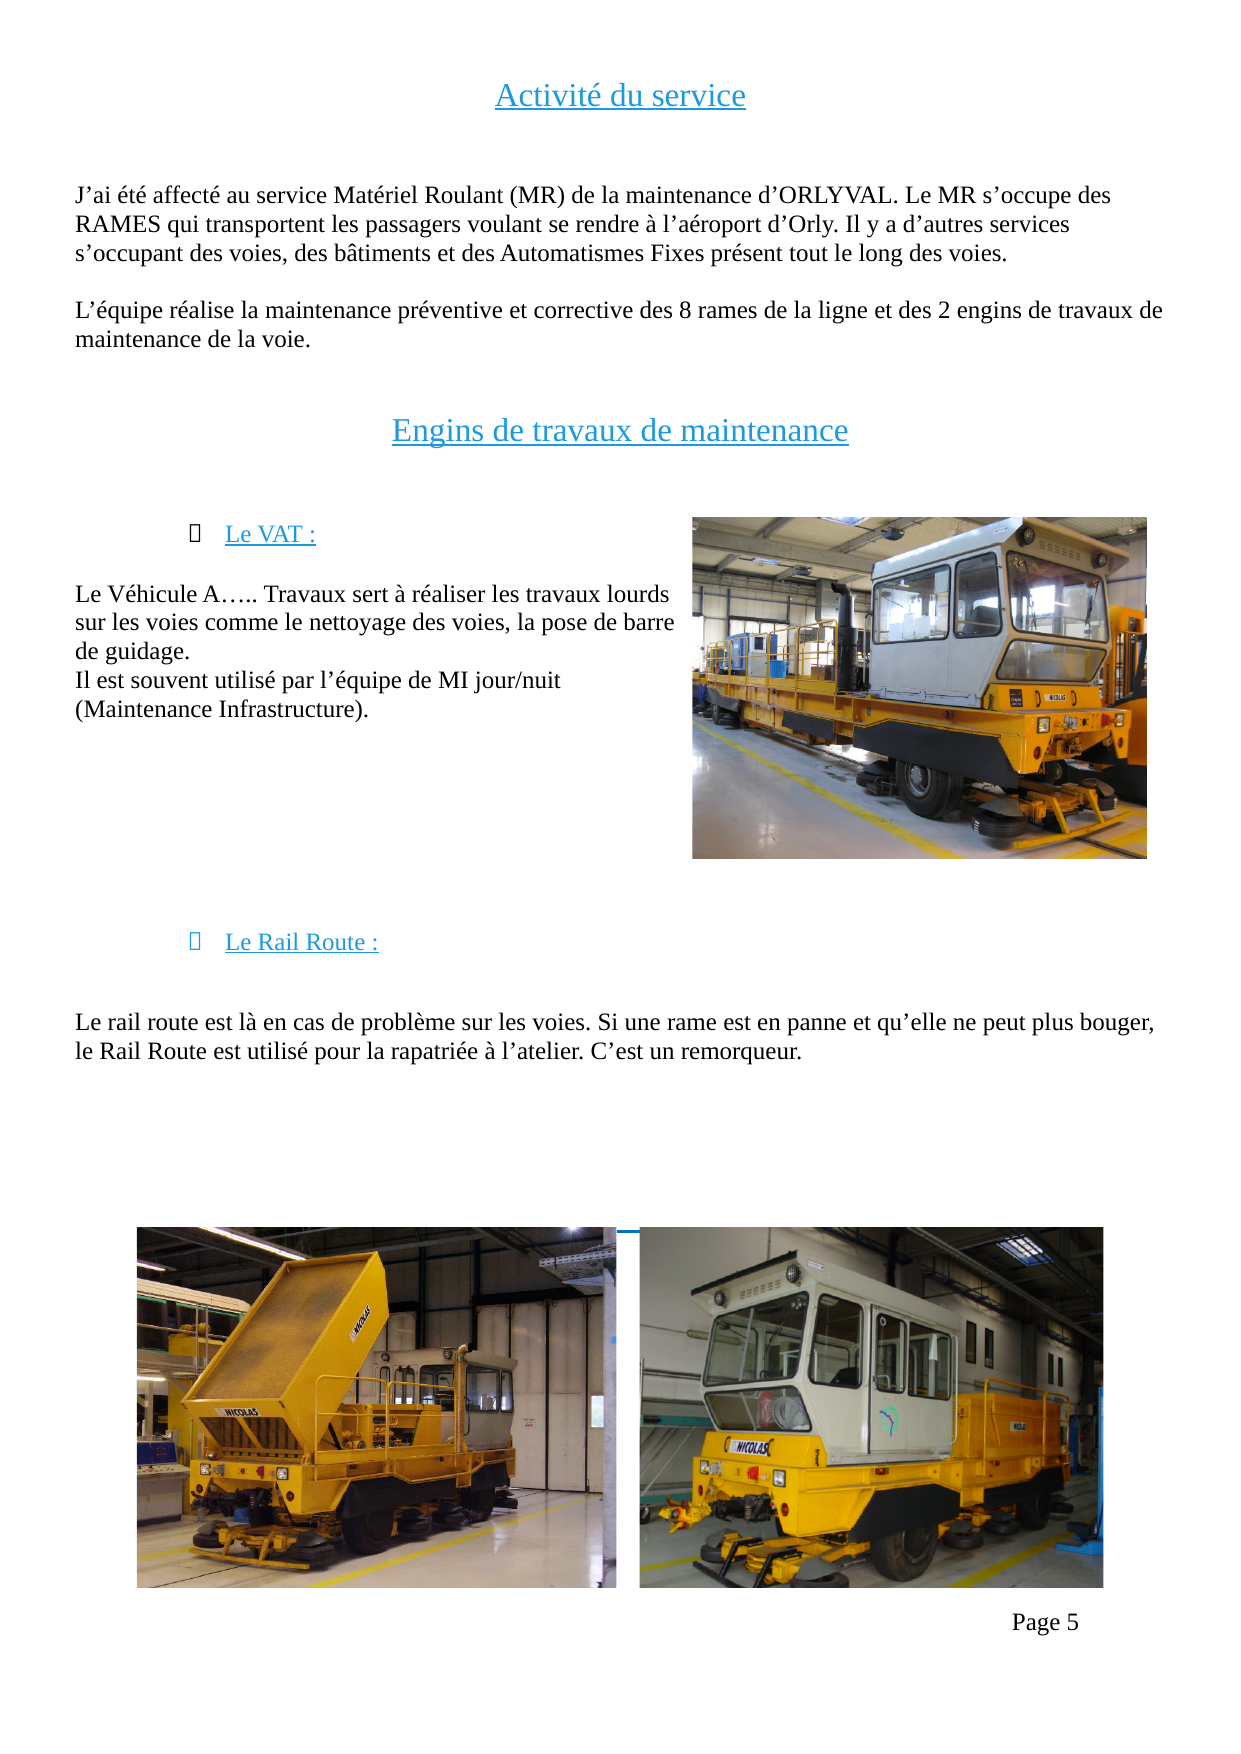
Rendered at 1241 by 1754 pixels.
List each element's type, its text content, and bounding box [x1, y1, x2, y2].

text Le Véhicule A….. Travaux sert à réaliser les travaux lourds sur les voies comme le nettoyage des voies, la pose de barre de guidage. [75, 579, 692, 665]
text Engins de travaux de maintenance [75, 410, 1165, 449]
list Le Rail Route : [187, 924, 1165, 958]
list Le VAT : [187, 516, 1165, 550]
text Le rail route est là en cas de problème sur les voies. Si une rame est en panne et qu’elle ne peut plus bouger, le Rail Route est utilisé pour la rapatriée à l’atelier. C’est un remorqueur. [75, 1007, 1165, 1065]
text L’équipe réalise la maintenance préventive et corrective des 8 rames de la ligne et des 2 engins de travaux de maintenance de la voie. [75, 295, 1165, 353]
text J’ai été affecté au service Matériel Roulant (MR) de la maintenance d’ORLYVAL. Le MR s’occupe des RAMES qui transportent les passagers voulant se rendre à l’aéroport d’Orly. Il y a d’autres services s’occupant des voies, des bâtiments et des Automatismes Fixes présent tout le long des voies. [75, 180, 1165, 267]
text Il est souvent utilisé par l’équipe de MI jour/nuit (Maintenance Infrastructure). [75, 665, 692, 722]
text Activité du service [75, 75, 1165, 113]
